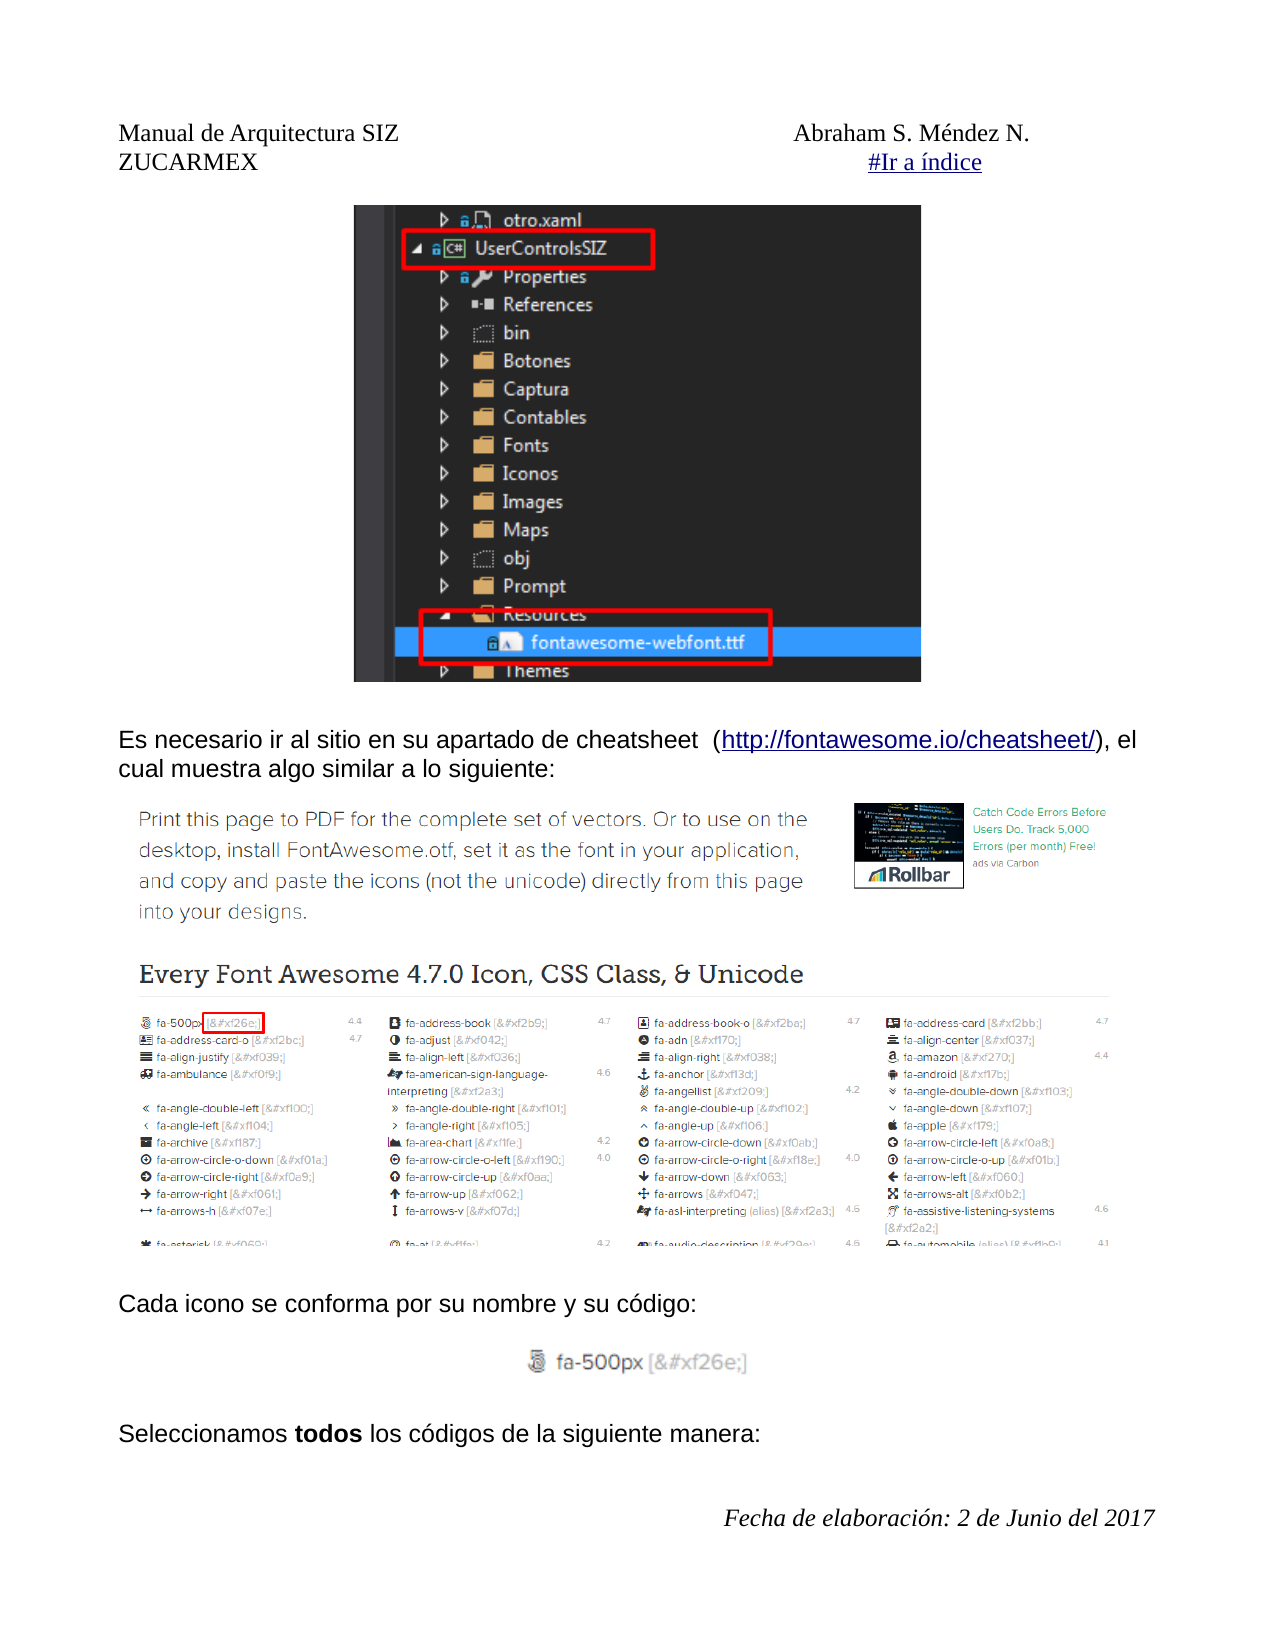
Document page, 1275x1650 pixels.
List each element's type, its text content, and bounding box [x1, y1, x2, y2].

picture [118, 797, 1157, 1246]
text Seleccionamos todos los códigos de la siguiente manera: [118, 1419, 1157, 1447]
text Es necesario ir al sitio en su apartado de cheatsheet (http://fontawesome.io/cheatsheet/), el cual muestra algo similar a lo siguiente: [118, 725, 1157, 782]
picture [353, 205, 922, 682]
text Cada icono se conforma por su nombre y su código: [118, 1289, 1157, 1317]
picture [510, 1332, 765, 1384]
